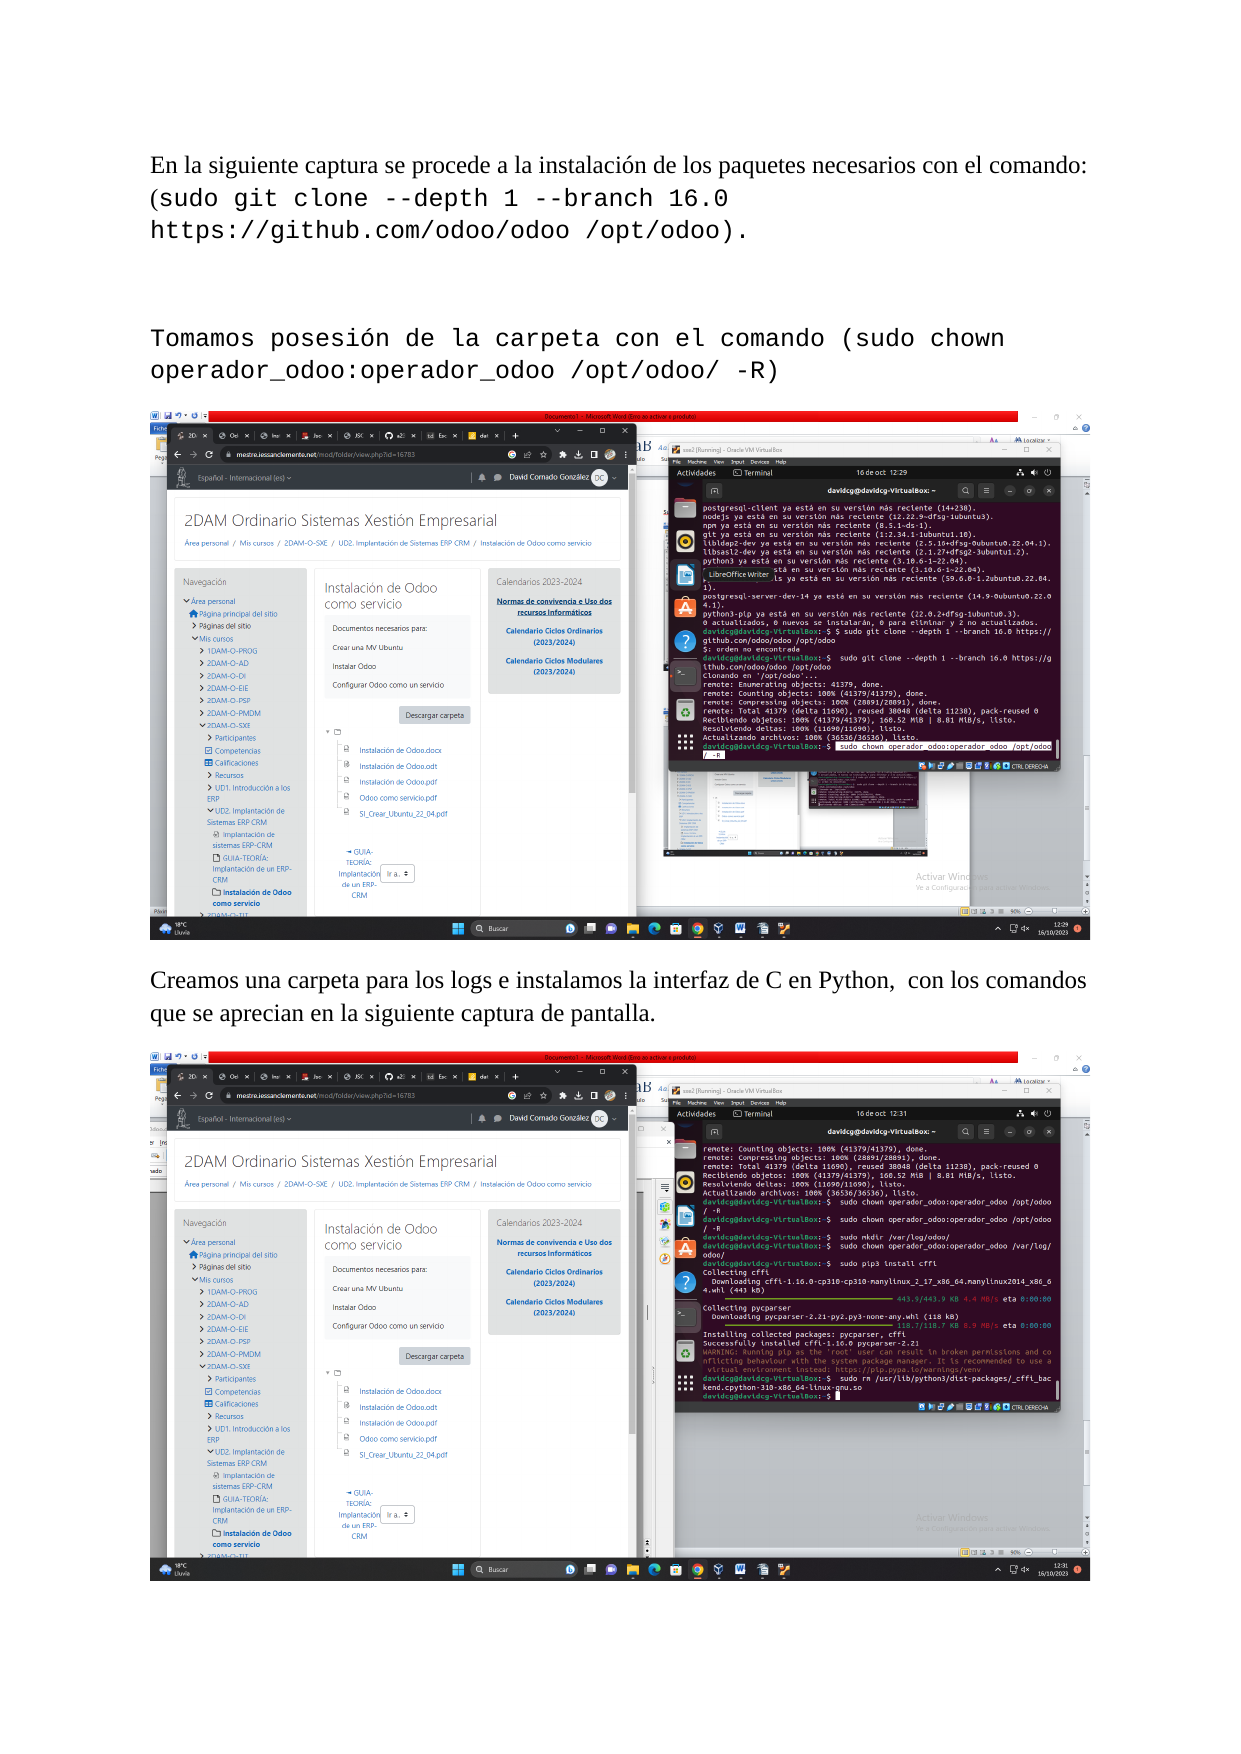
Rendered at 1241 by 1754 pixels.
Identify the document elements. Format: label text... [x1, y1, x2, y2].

text Creamos una carpeta para los logs e instalamos la interfaz de C en Python, con los comandos que se aprecian en la siguiente captura de pantalla. [150, 965, 1090, 1027]
picture [150, 1051, 1091, 1581]
text En la siguiente captura se procede a la instalación de los paquetes necesarios con el comando: (sudo git clone --depth 1 --branch 16.0 https://github.com/odoo/odoo /opt/odoo). [150, 150, 1090, 246]
picture [150, 411, 1091, 940]
text Tomamos posesión de la carpeta con el comando (sudo chown operador_odoo:operador_odoo /opt/odoo/ -R) [150, 325, 1090, 386]
